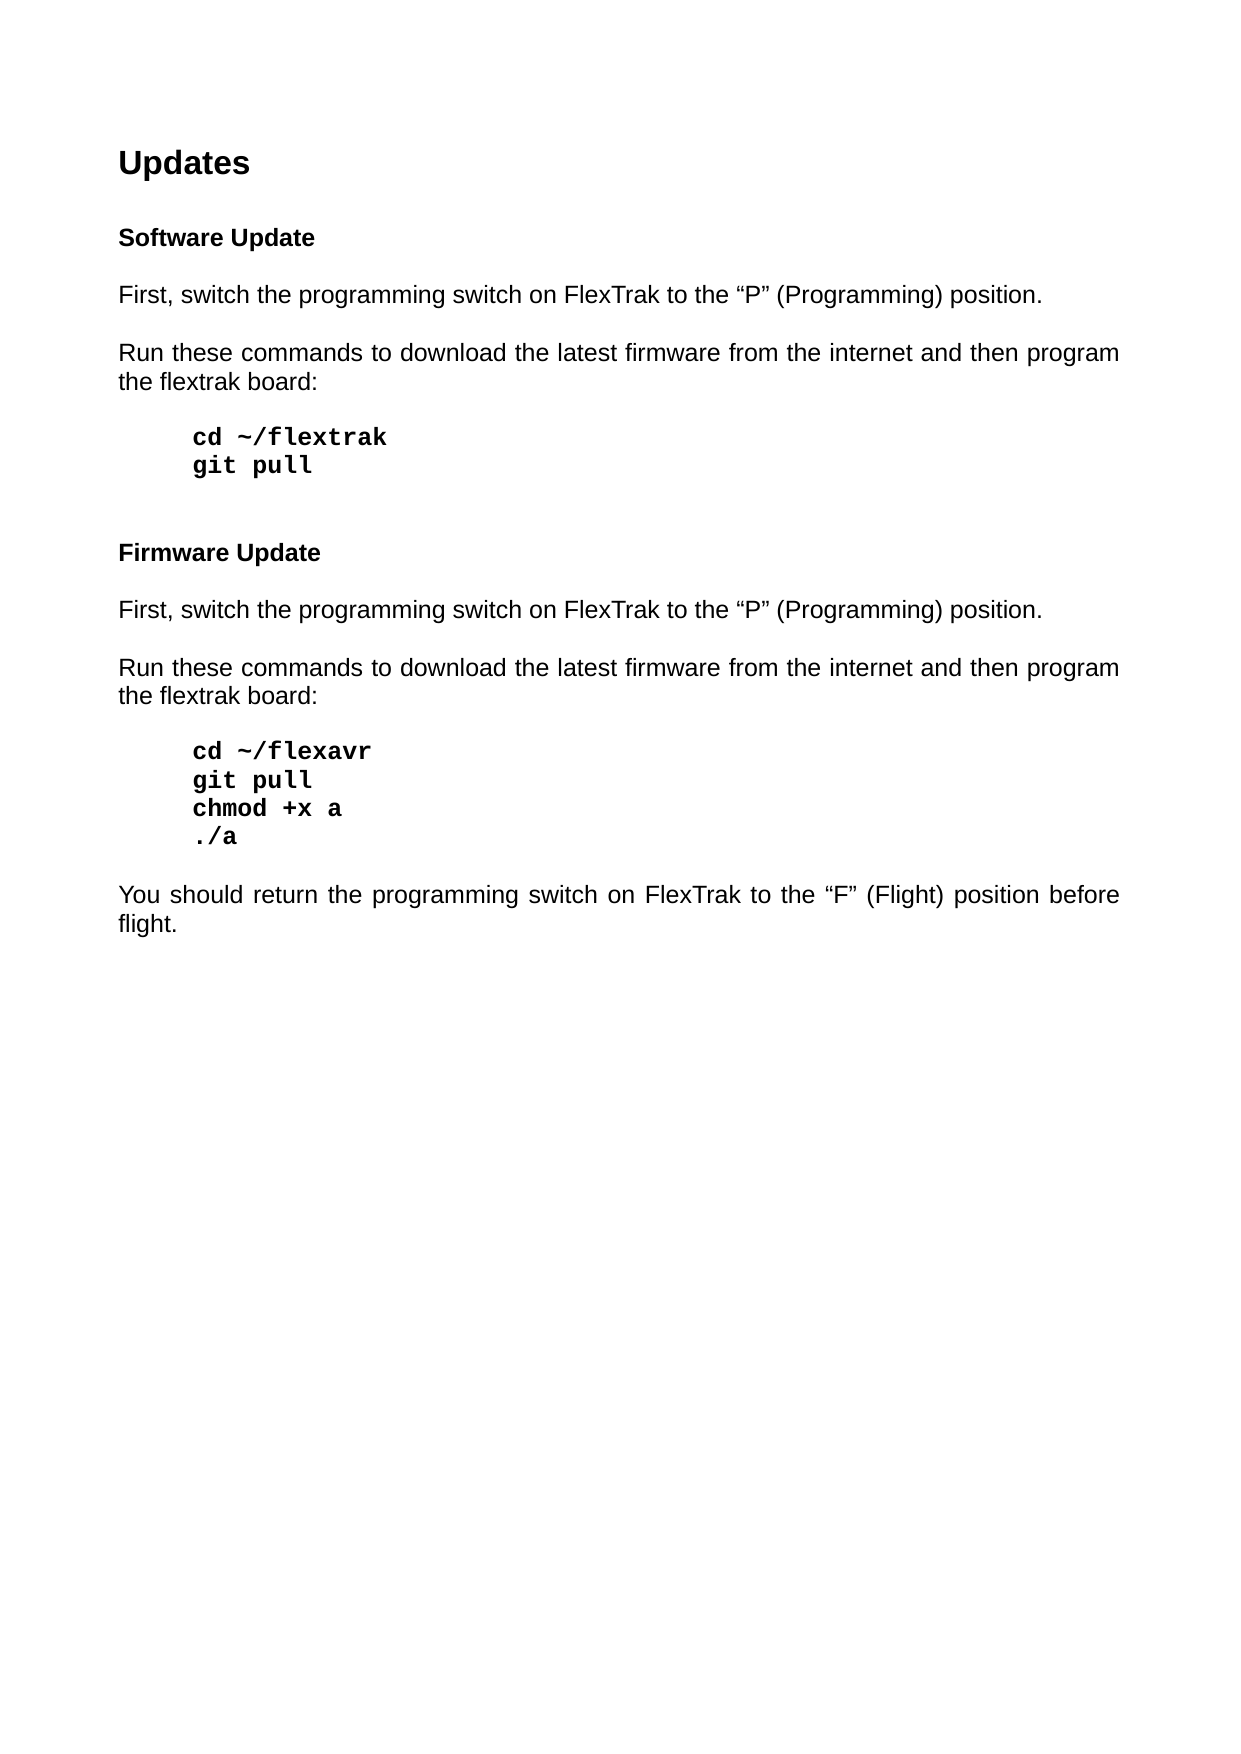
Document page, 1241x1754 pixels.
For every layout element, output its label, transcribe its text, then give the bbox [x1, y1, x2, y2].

text cd ~/flextrak [192, 424, 1122, 453]
text git pull [192, 453, 1122, 481]
text First, switch the programming switch on FlexTrak to the “P” (Programming) position. [118, 595, 1122, 624]
text cd ~/flexavr [192, 739, 1122, 767]
text git pull [192, 767, 1122, 796]
text chmod +x a [192, 796, 1122, 824]
text Software Update [118, 223, 1122, 252]
text You should return the programming switch on FlexTrak to the “F” (Flight) position before flight. [118, 881, 1122, 938]
subtitle Updates [118, 143, 1122, 182]
text Run these commands to download the latest firmware from the internet and then program the flextrak board: [118, 338, 1122, 396]
text ./a [192, 824, 1122, 852]
text Run these commands to download the latest firmware from the internet and then program the flextrak board: [118, 653, 1122, 710]
text Firmware Update [118, 538, 1122, 566]
text First, switch the programming switch on FlexTrak to the “P” (Programming) position. [118, 281, 1122, 309]
